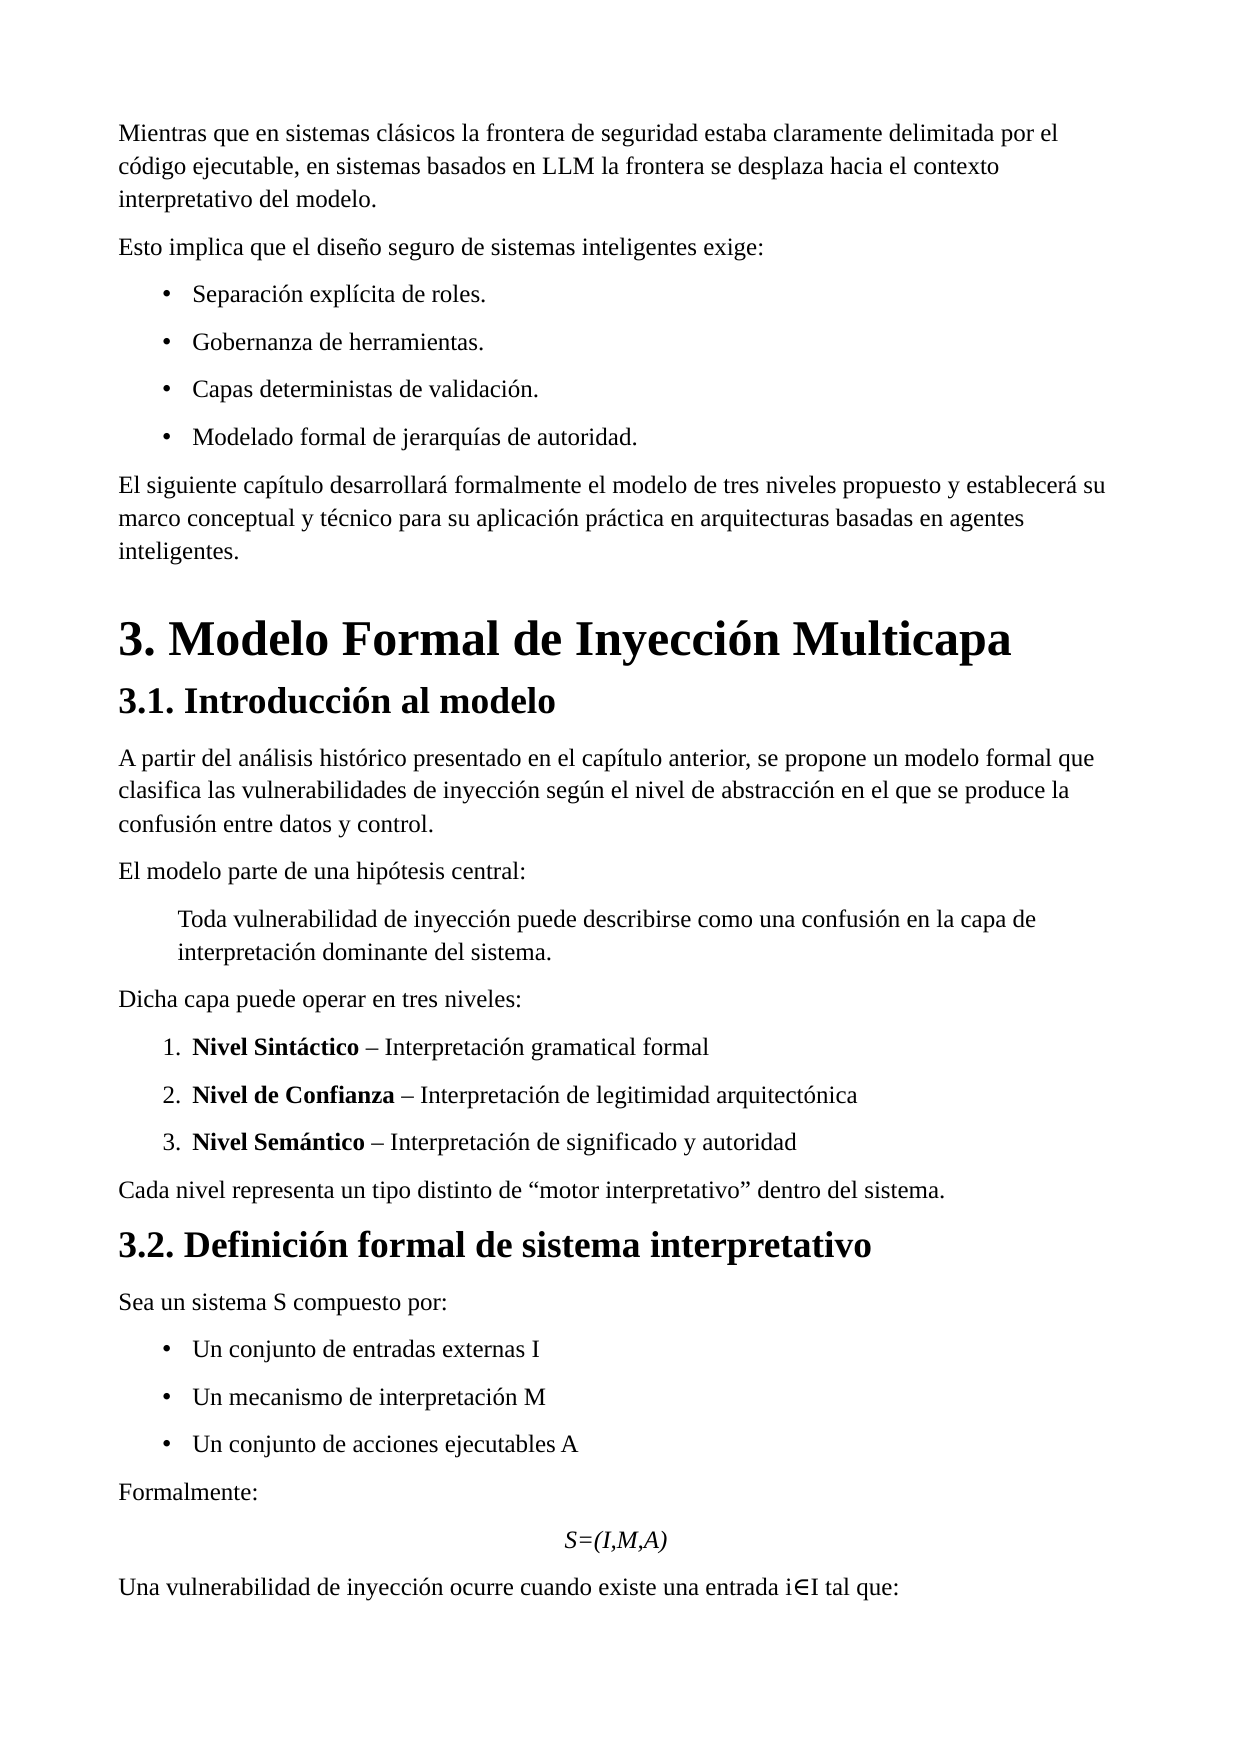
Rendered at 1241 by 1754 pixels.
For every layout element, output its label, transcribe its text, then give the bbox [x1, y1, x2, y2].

text El siguiente capítulo desarrollará formalmente el modelo de tres niveles propuesto y establecerá su marco conceptual y técnico para su aplicación práctica en arquitecturas basadas en agentes inteligentes. [118, 470, 1122, 564]
list Un conjunto de acciones ejecutables A [162, 1429, 1122, 1458]
subtitle 3.1. Introducción al modelo [118, 678, 1122, 722]
list Nivel de Confianza – Interpretación de legitimidad arquitectónica [162, 1080, 1122, 1108]
text Mientras que en sistemas clásicos la frontera de seguridad estaba claramente delimitada por el código ejecutable, en sistemas basados en LLM la frontera se desplaza hacia el contexto interpretativo del modelo. [118, 118, 1122, 213]
list Separación explícita de roles. [162, 279, 1122, 308]
subtitle 3.2. Definición formal de sistema interpretativo [118, 1222, 1122, 1266]
text A partir del análisis histórico presentado en el capítulo anterior, se propone un modelo formal que clasifica las vulnerabilidades de inyección según el nivel de abstracción en el que se produce la confusión entre datos y control. [118, 743, 1122, 837]
list Nivel Semántico – Interpretación de significado y autoridad [162, 1127, 1122, 1156]
list Gobernanza de herramientas. [162, 327, 1122, 356]
text Sea un sistema S compuesto por: [118, 1287, 1122, 1315]
text Toda vulnerabilidad de inyección puede describirse como una confusión en la capa de interpretación dominante del sistema. [177, 904, 1063, 966]
text Esto implica que el diseño seguro de sistemas inteligentes exige: [118, 232, 1122, 261]
text El modelo parte de una hipótesis central: [118, 856, 1122, 885]
list Capas deterministas de validación. [162, 374, 1122, 403]
list Un conjunto de entradas externas I [162, 1334, 1122, 1363]
subtitle 3. Modelo Formal de Inyección Multicapa [118, 608, 1122, 666]
list Un mecanismo de interpretación M [162, 1382, 1122, 1411]
text Dicha capa puede operar en tres niveles: [118, 984, 1122, 1013]
list Modelado formal de jerarquías de autoridad. [162, 422, 1122, 451]
text Una vulnerabilidad de inyección ocurre cuando existe una entrada i∈I tal que: [118, 1572, 1122, 1601]
text S=(I,M,A) [118, 1525, 1122, 1553]
text Cada nivel representa un tipo distinto de “motor interpretativo” dentro del sistema. [118, 1175, 1122, 1204]
list Nivel Sintáctico – Interpretación gramatical formal [162, 1032, 1122, 1061]
text Formalmente: [118, 1477, 1122, 1506]
